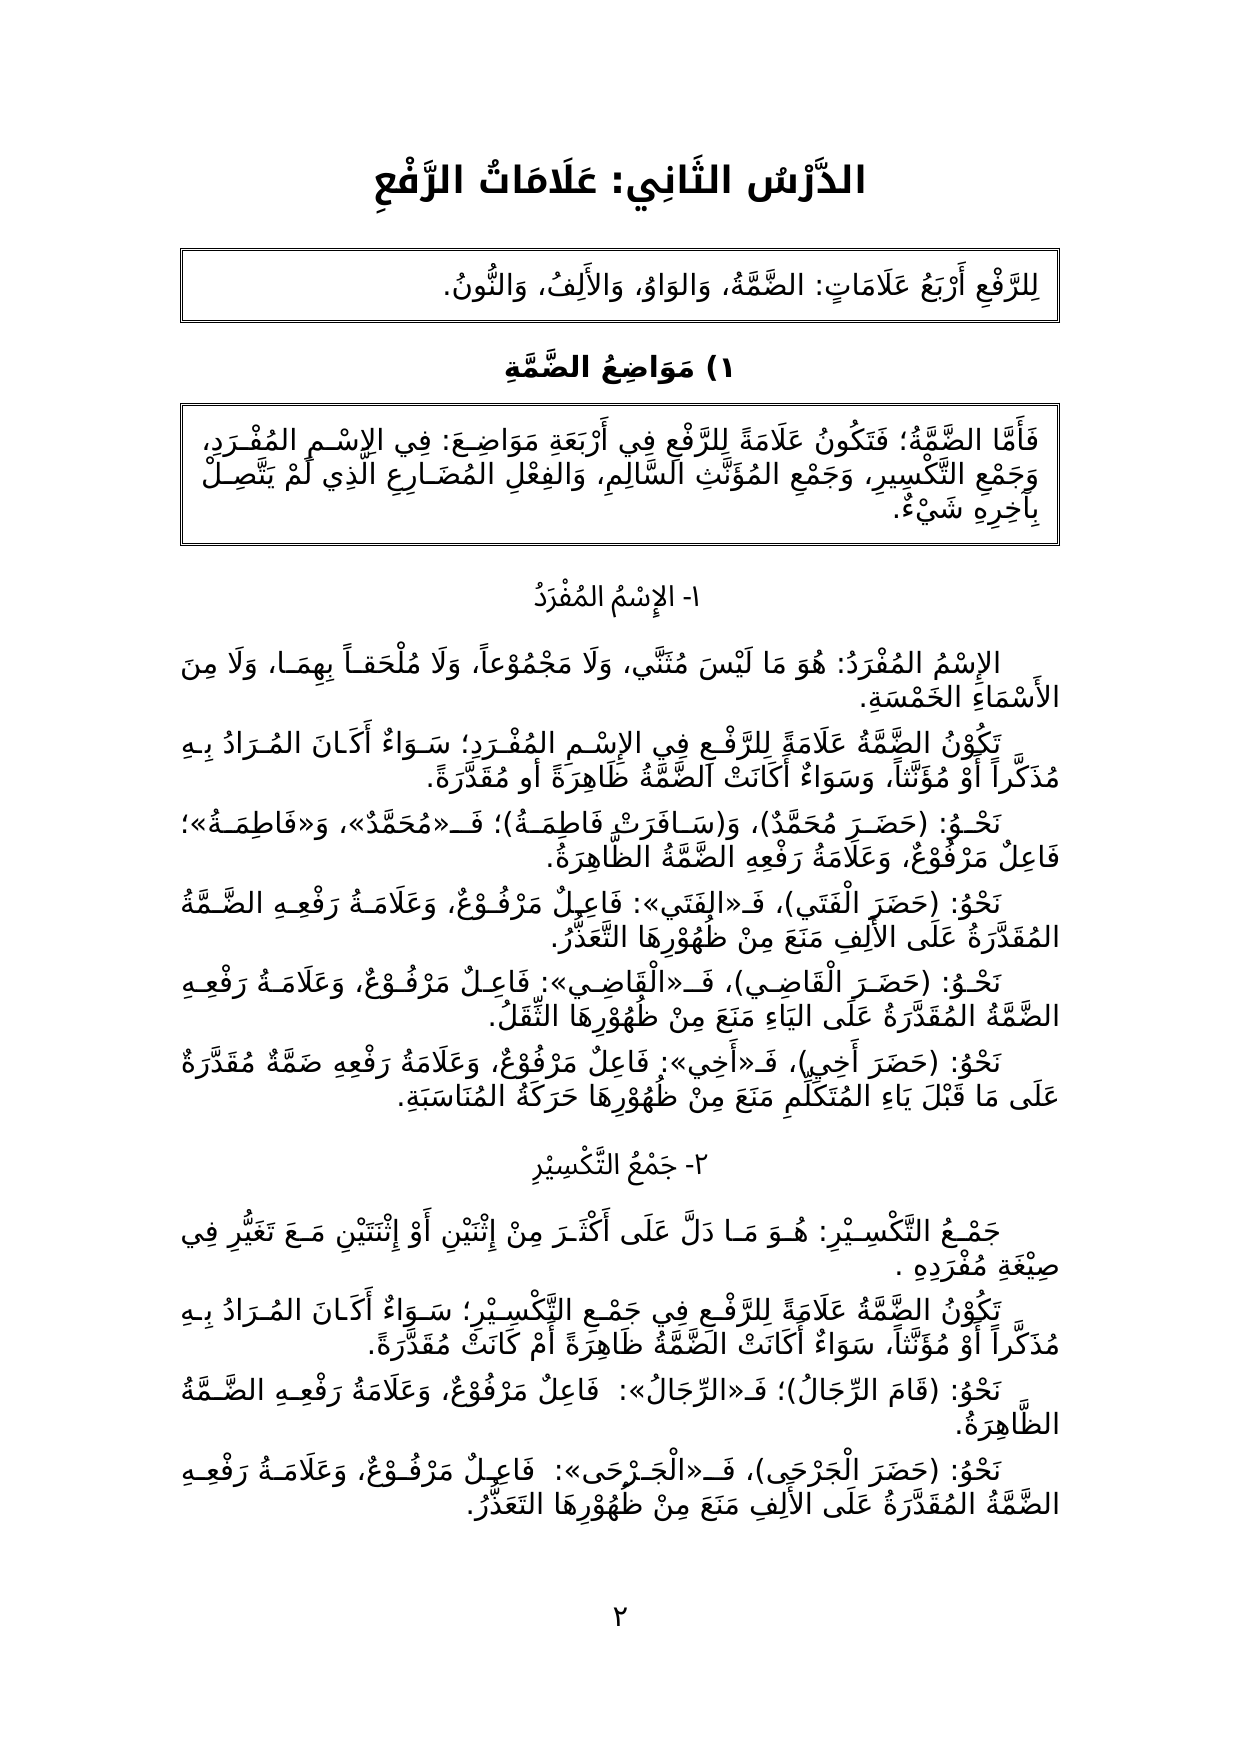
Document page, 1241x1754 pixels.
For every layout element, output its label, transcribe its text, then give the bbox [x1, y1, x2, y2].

text الإِسْمُ المُفْرَدُ: هُوَ مَا لَيْسَ مُثَنَّي، وَلَا مَجْمُوْعاً، وَلَا مُلْحَقاً بِهِمَا، وَلَا مِنَ الأَسْمَاءِ الخَمْسَةِ. [180, 647, 1060, 714]
subtitle الدَّرْسُ الثَانِي: عَلَامَاتُ الرَّفْعِ [180, 146, 1060, 217]
subtitle ٢- جَمْعُ التَّكْسِيْرِ [180, 1134, 1060, 1196]
text تَكُوْنُ الضَّمَّةُ عَلَامَةً لِلرَّفْعِ فِي الإِسْمِ المُفْرَدِ؛ سَوَاءٌ أَكَانَ المُرَادُ بِهِ مُذَكَّراً أَوْ مُؤَنَّثاً، وَسَوَاءٌ أَكَانَتْ الضَّمَّةُ ظَاهِرَةً أو مُقَدَّرَةً. [180, 726, 1060, 794]
text نَحْوُ: (حَضَرَ أَخِي)، فَـ«أَخِي»: فَاعِلٌ مَرْفُوْعٌ، وَعَلَامَةُ رَفْعِهِ ضَمَّةٌ مُقَدَّرَةٌ عَلَى مَا قَبْلَ يَاءِ المُتَكَلِّمِ مَنَعَ مِنْ ظُهُوْرِهَا حَرَكَةُ المُنَاسَبَةِ. [180, 1046, 1060, 1113]
text نَحْوُ: (قَامَ الرِّجَالُ)؛ فَـ«الرِّجَالُ»: فَاعِلٌ مَرْفُوْعٌ، وَعَلَامَةُ رَفْعِهِ الضَّمَّةُ الظَّاهِرَةُ. [180, 1373, 1060, 1441]
text تَكُوْنُ الضَّمَّةُ عَلَامَةً لِلرَّفْعِ فِي جَمْعِ التَّكْسِيْرِ؛ سَوَاءٌ أَكَانَ المُرَادُ بِهِ مُذَكَّراً أَوْ مُؤَنَّثاً، سَوَاءٌ أَكَانَتْ الضَّمَّةُ ظَاهِرَةً أَمْ كَانَتْ مُقَدَّرَةً. [180, 1294, 1060, 1362]
text جَمْعُ التَّكْسِيْرِ: هُوَ مَا دَلَّ عَلَى أَكْثَرَ مِنْ إِثْنَيْنِ أَوْ إِثْنَتَيْنِ مَعَ تَغَيُّرِ فِي صِيْغَةِ مُفْرَدِهِ . [180, 1214, 1060, 1282]
text لِلرَّفْعِ أَرْبَعُ عَلَامَاتٍ: الضَّمَّةُ، وَالوَاوُ، وَالأَلِفُ، وَالنُّونُ. [183, 251, 1057, 320]
text نَحْوُ: (حَضَرَ مُحَمَّدٌ)، وَ(سَافَرَتْ فَاطِمَةُ)؛ فَـ«مُحَمَّدٌ»، وَ«فَاطِمَةُ»؛ فَاعِلٌ مَرْفُوْعٌ، وَعَلَامَةُ رَفْعِهِ الضَّمَّةُ الظَّاهِرَةُ. [180, 806, 1060, 874]
subtitle ١) مَوَاضِعُ الضَّمَّةِ [180, 350, 1060, 384]
subtitle ١- الإِسْمُ المُفْرَدُ [180, 567, 1060, 628]
text نَحْوُ: (حَضَرَ الْفَتَي)، فَـ«الفَتَي»: فَاعِلٌ مَرْفُوْعٌ، وَعَلَامَةُ رَفْعِهِ الضَّمَّةُ المُقَدَّرَةُ عَلَى الأَلِفِ مَنَعَ مِنْ ظُهُوْرِهَا التَّعَذُّرُ. [180, 886, 1060, 954]
text فَأَمَّا الضَّمَّةُ؛ فَتَكُونُ عَلَامَةً لِلرَّفْعِ فِي أَرْبَعَةِ مَوَاضِعَ: فِي الِاسْمِ المُفْرَدِ، وَجَمْعِ التَّكْسِيرِ، وَجَمْعِ المُؤَنَّثِ السَّالِمِ، وَالفِعْلِ المُضَارِعِ الَّذِي لَمْ يَتَّصِلْ بِآخِرِهِ شَيْءٌ. [183, 406, 1057, 543]
text نَحْوُ: (حَضَرَ الْقَاضِي)، فَـ«الْقَاضِي»: فَاعِلٌ مَرْفُوْعٌ، وَعَلَامَةُ رَفْعِهِ الضَّمَّةُ المُقَدَّرَةُ عَلَى اليَاءِ مَنَعَ مِنْ ظُهُوْرِهَا الثِّقَلُ. [180, 966, 1060, 1034]
text نَحْوُ: (حَضَرَ الْجَرْحَى)، فَـ«الْجَرْحَى»: فَاعِلٌ مَرْفُوْعٌ، وَعَلَامَةُ رَفْعِهِ الضَّمَّةُ المُقَدَّرَةُ عَلَى الأَلِفِ مَنَعَ مِنْ ظُهُوْرِهَا التَعَذُّرُ. [180, 1453, 1060, 1521]
